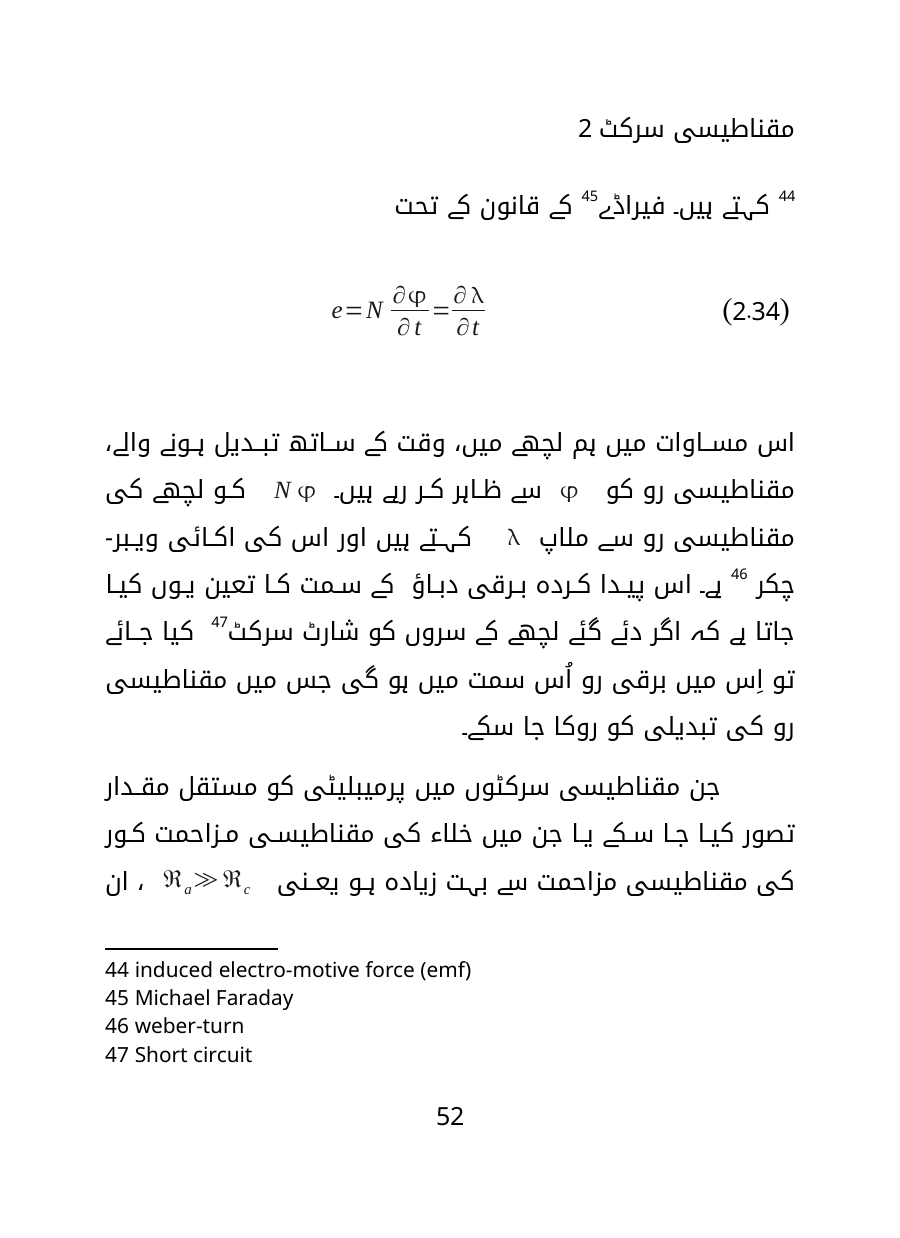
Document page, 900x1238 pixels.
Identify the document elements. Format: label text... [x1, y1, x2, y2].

text جن مقناطیسی سرکٹوں میں پرمیبلیٹی کو مستقل مقدار تصور کیا جا سکے یا جن میں خلاء کی مقناطیسی مزاحمت کور کی مقناطیسی مزاحمت سے بہت زیادہ ہو یعنی ، ان حالات میں ہم لچھے کی امالہ کو یوں بیان کرتے ہیں۔ [105, 763, 795, 906]
text اس مساوات میں ہم لچھے میں، وقت کے ساتھ تبدیل ہونے والے، مقناطیسی رو کو سے ظاہر کر رہے ہیں۔ کو لچھے کی مقناطیسی رو سے ملاپ کہتے ہیں اور اس کی اکائی ویبر-چکر ہے۔ اس پیدا کردہ برقی دباؤ کے سمت کا تعین یوں کیا جاتا ہے کہ اگر دئے گئے لچھے کے سروں کو شارٹ سرکٹ کیا جائے تو اِس میں برقی رو اُس سمت میں ہو گی جس میں مقناطیسی رو کی تبدیلی کو روکا جا سکے۔ [105, 419, 795, 751]
text Short circuit [105, 1040, 795, 1068]
table_header (2.34) [705, 276, 795, 359]
table_header [105, 276, 704, 359]
text مقناطیسی رو کی، وقت کے ساتھ تبدیلی، برقی دباؤ کو جنم دیتی ہے۔ لہٰذا اگر شکل 2.6 کے کور میں مقناطیسی رو تبدیل ہو رہا ہو تو اس کی وجہ سے اس کے لچھے میں برقی دباؤ پیدا ہوگا جوکہ اس لچھے کے سروں پر نمودار ہوگا۔ اِس طرح پیدا ہونے والے برقی دباؤ کو پیدا کردہ برقی دباؤ کہتے ہیں۔ فیراڈے کے قانون کے تحت [105, 182, 795, 230]
text Michael Faraday [105, 983, 795, 1012]
text weber-turn [105, 1012, 795, 1040]
text induced electro-motive force (emf) [105, 955, 795, 983]
